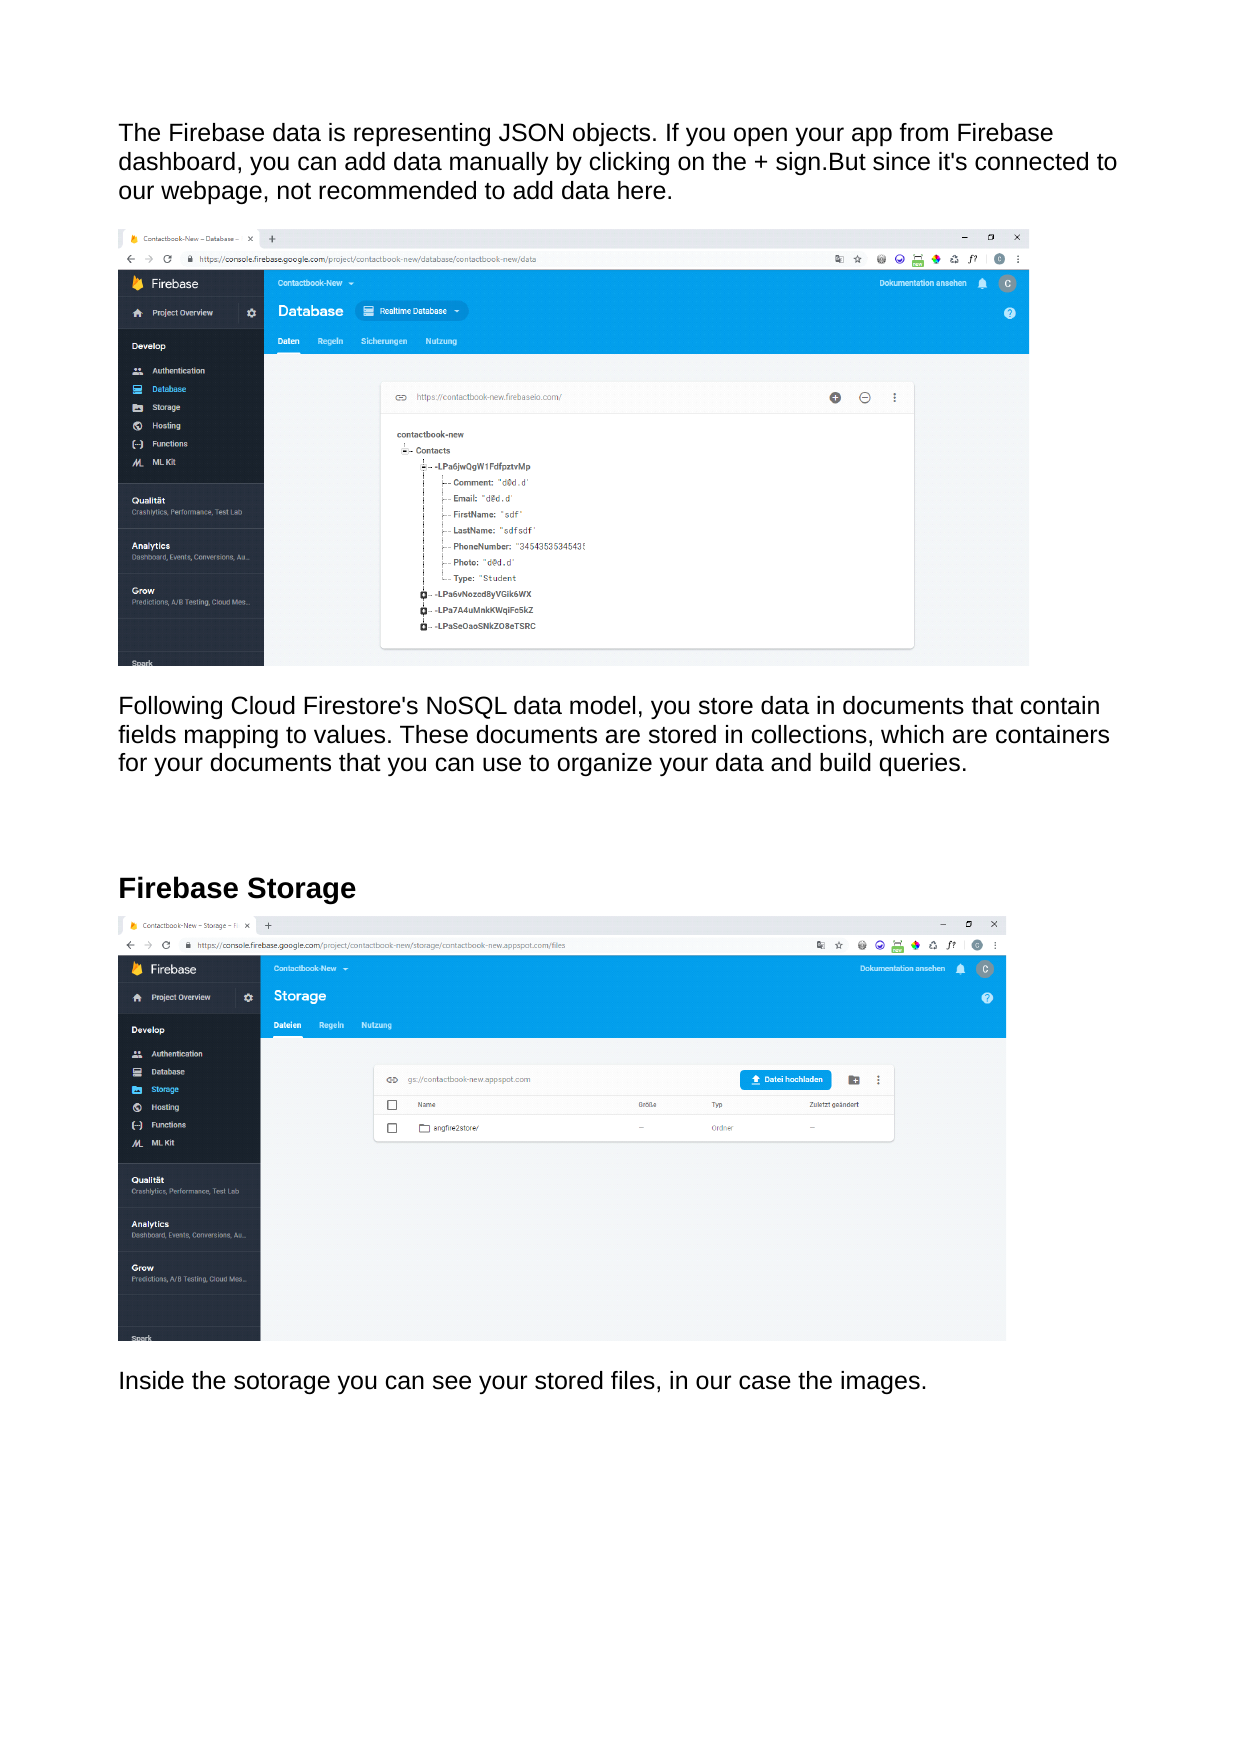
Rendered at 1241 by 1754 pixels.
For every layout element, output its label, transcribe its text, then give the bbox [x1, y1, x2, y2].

text The Firebase data is representing JSON objects. If you open your app from Firebase dashboard, you can add data manually by clicking on the + sign.But since it's connected to our webpage, not recommended to add data here. [118, 118, 1122, 204]
text Inside the sotorage you can see your stored files, in our case the images. [118, 1366, 1122, 1394]
subtitle Firebase Storage [118, 871, 1122, 904]
text Following Cloud Firestore's NoSQL data model, you store data in documents that contain fields mapping to values. These documents are stored in collections, which are containers for your documents that you can use to organize your data and build queries. [118, 691, 1122, 777]
